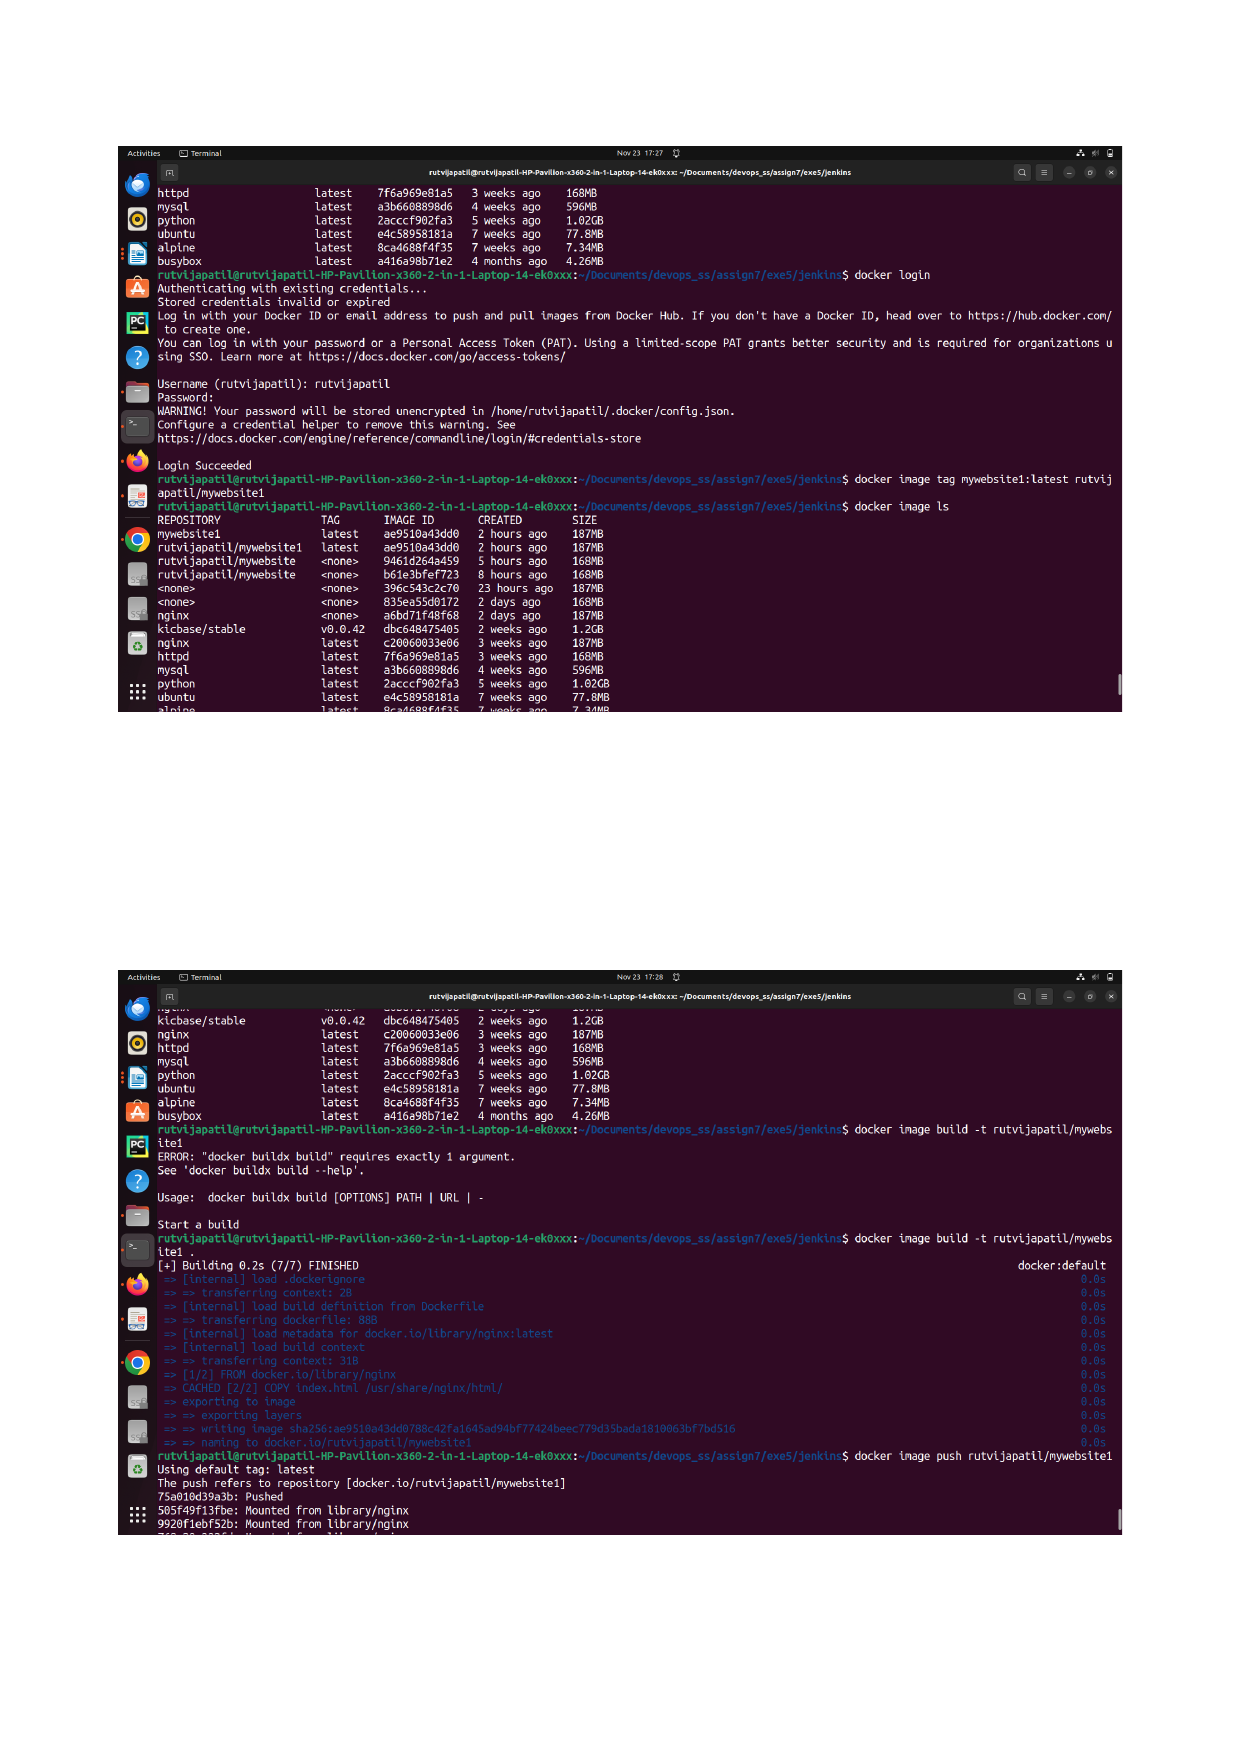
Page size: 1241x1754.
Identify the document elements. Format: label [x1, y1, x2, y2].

picture [118, 146, 1123, 712]
picture [118, 970, 1123, 1535]
